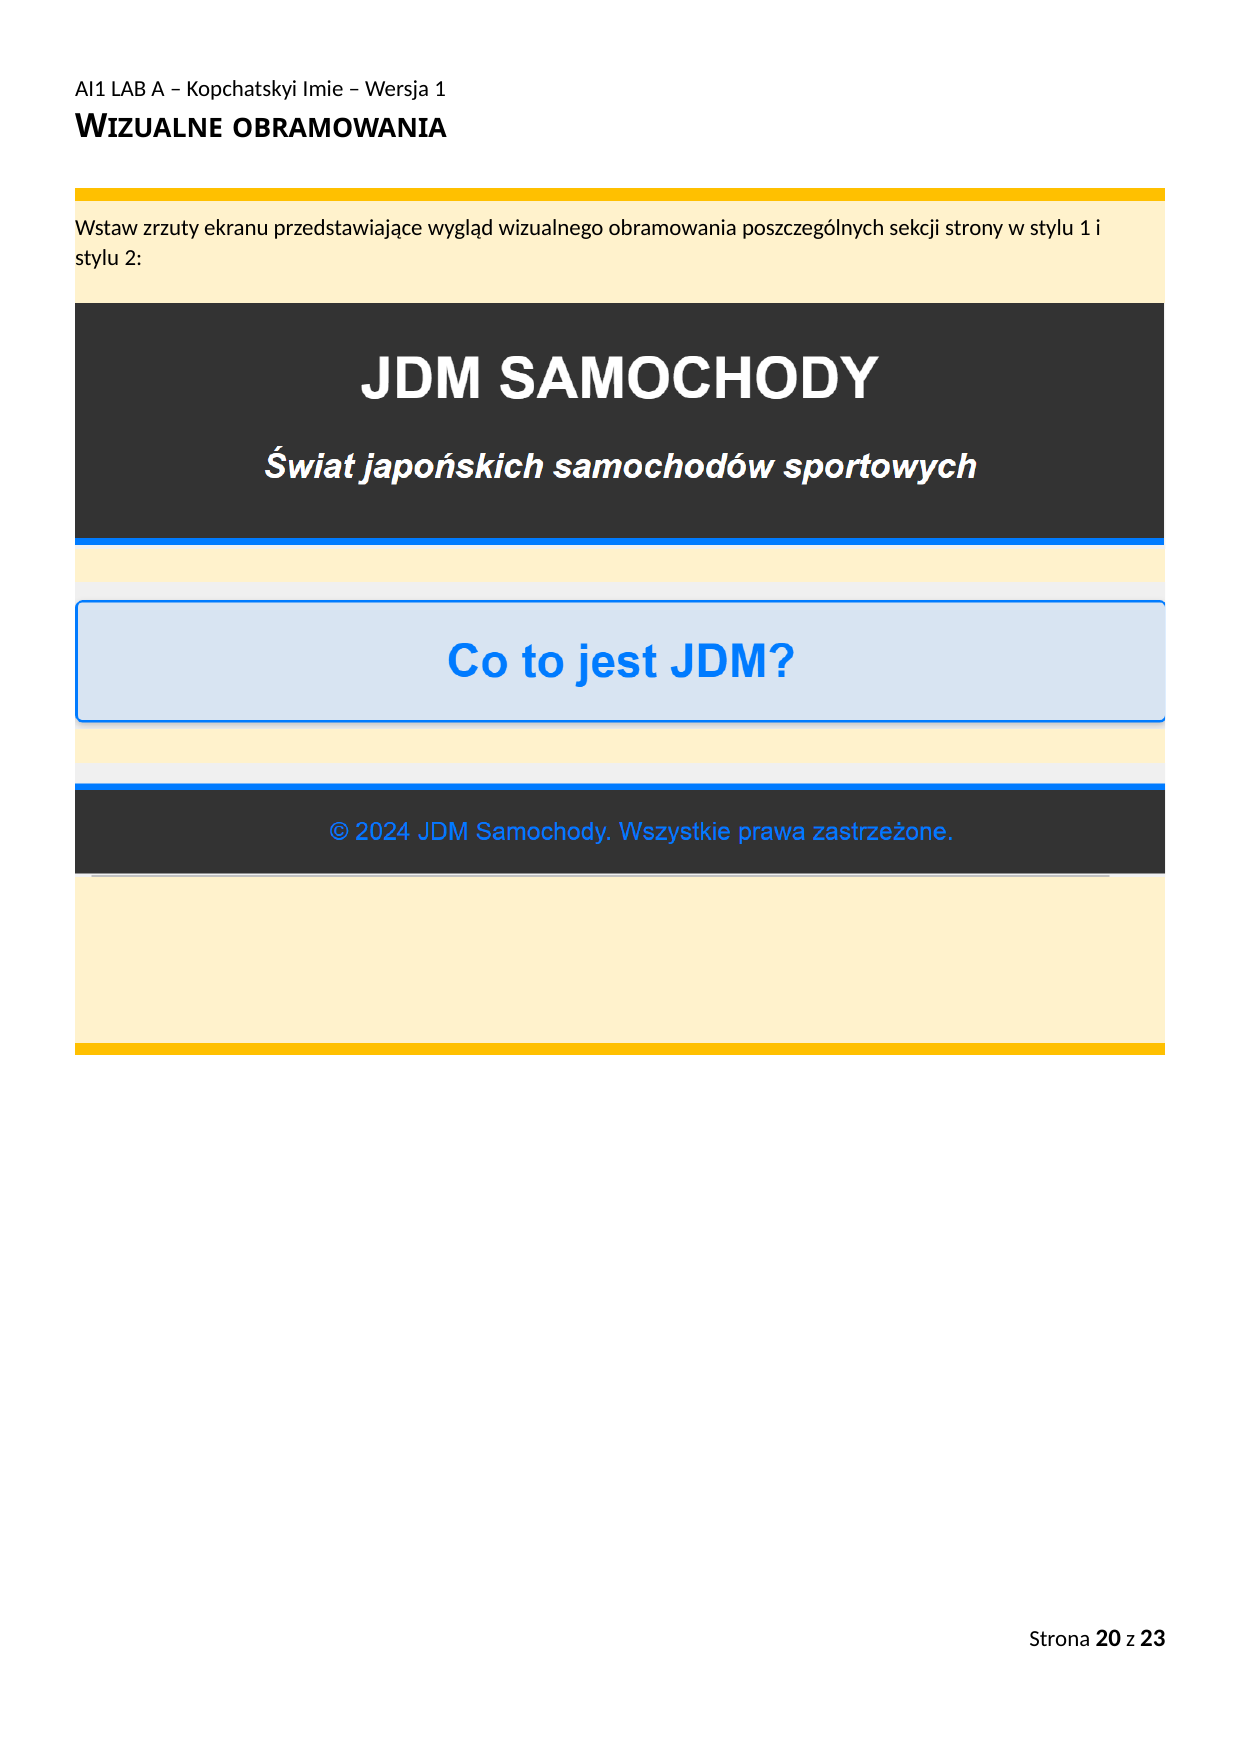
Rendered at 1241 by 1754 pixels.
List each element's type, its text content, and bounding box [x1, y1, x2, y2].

text Wstaw zrzuty ekranu przedstawiające wygląd wizualnego obramowania poszczególnych sekcji strony w stylu 1 i stylu 2: [75, 201, 1165, 249]
picture [75, 582, 1166, 729]
picture [75, 763, 1166, 877]
subtitle Wizualne obramowania [75, 102, 1165, 147]
picture [75, 303, 1166, 549]
